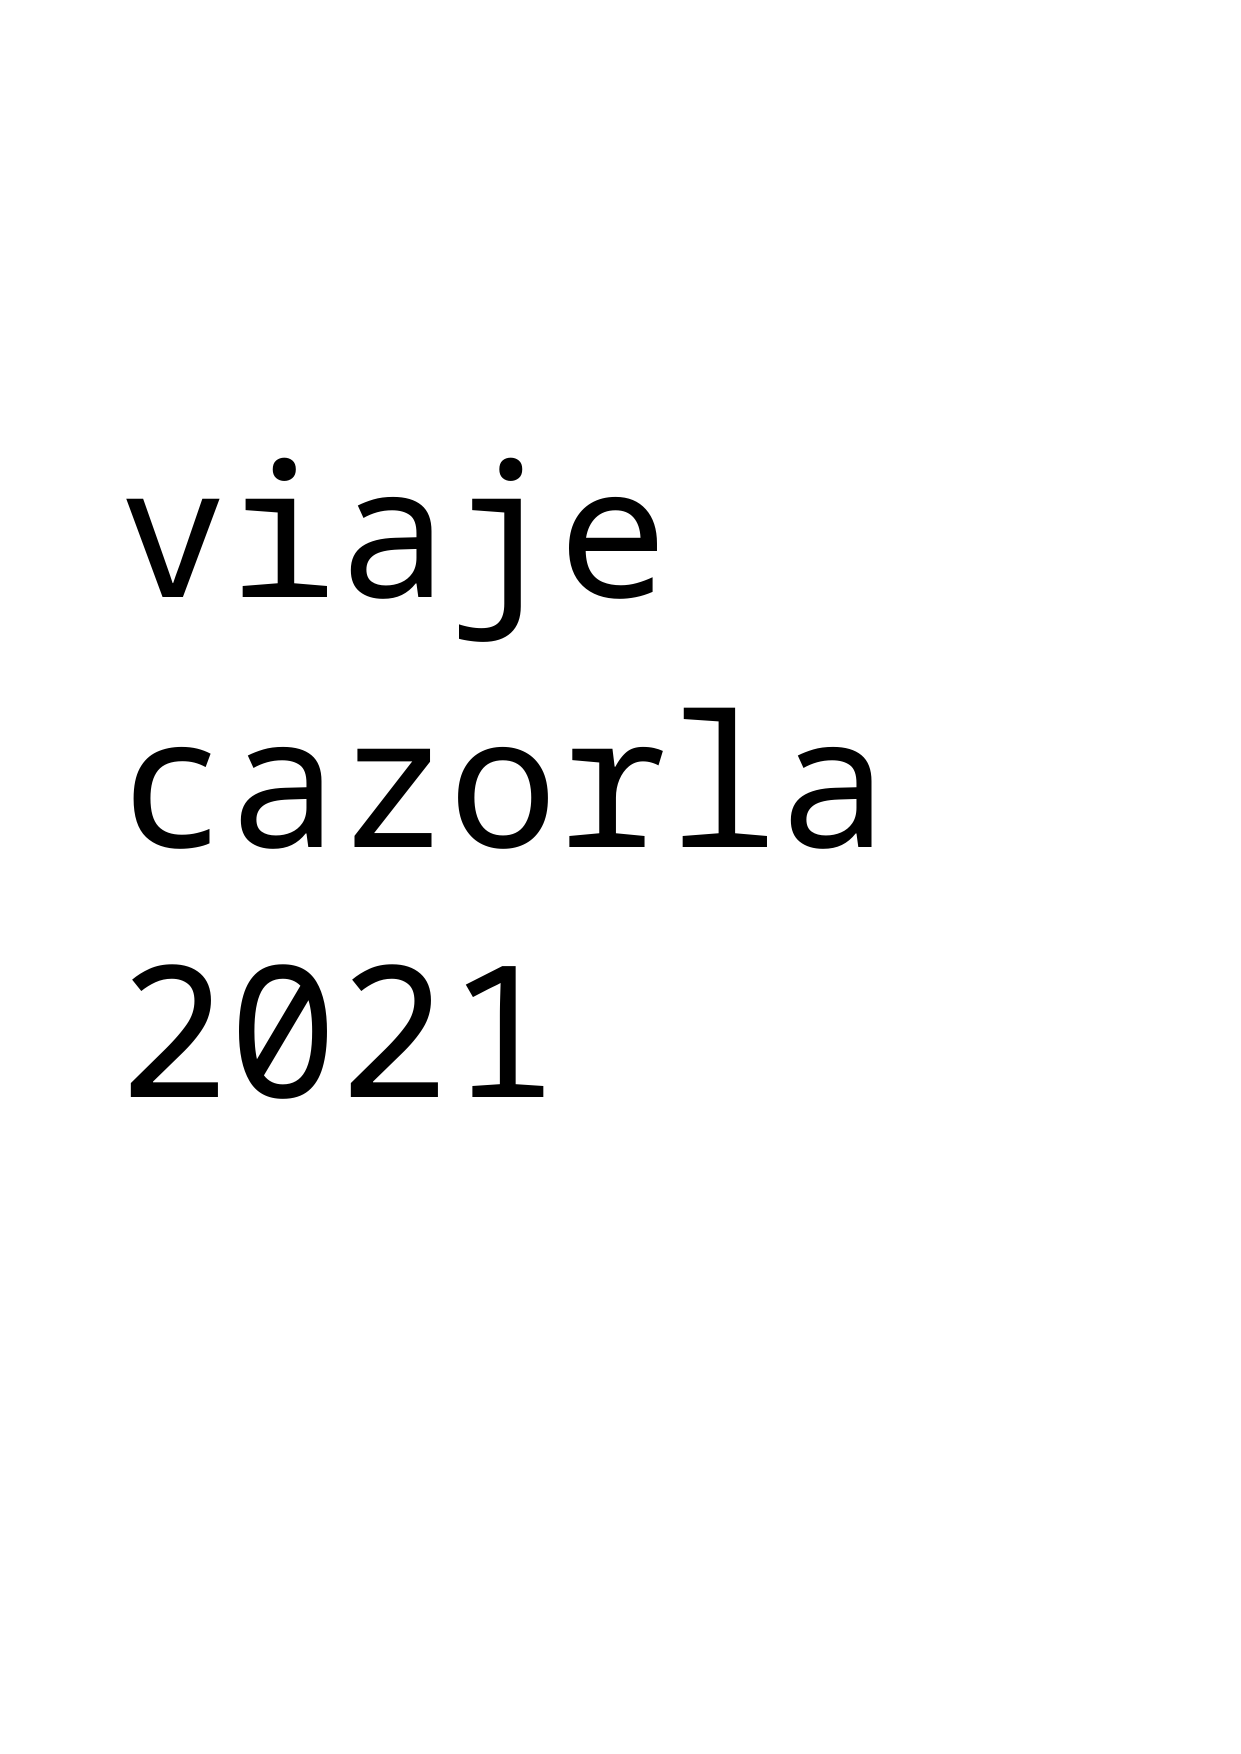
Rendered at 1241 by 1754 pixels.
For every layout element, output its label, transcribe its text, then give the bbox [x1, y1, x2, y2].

text viaje cazorla 2021 [118, 402, 1122, 1151]
